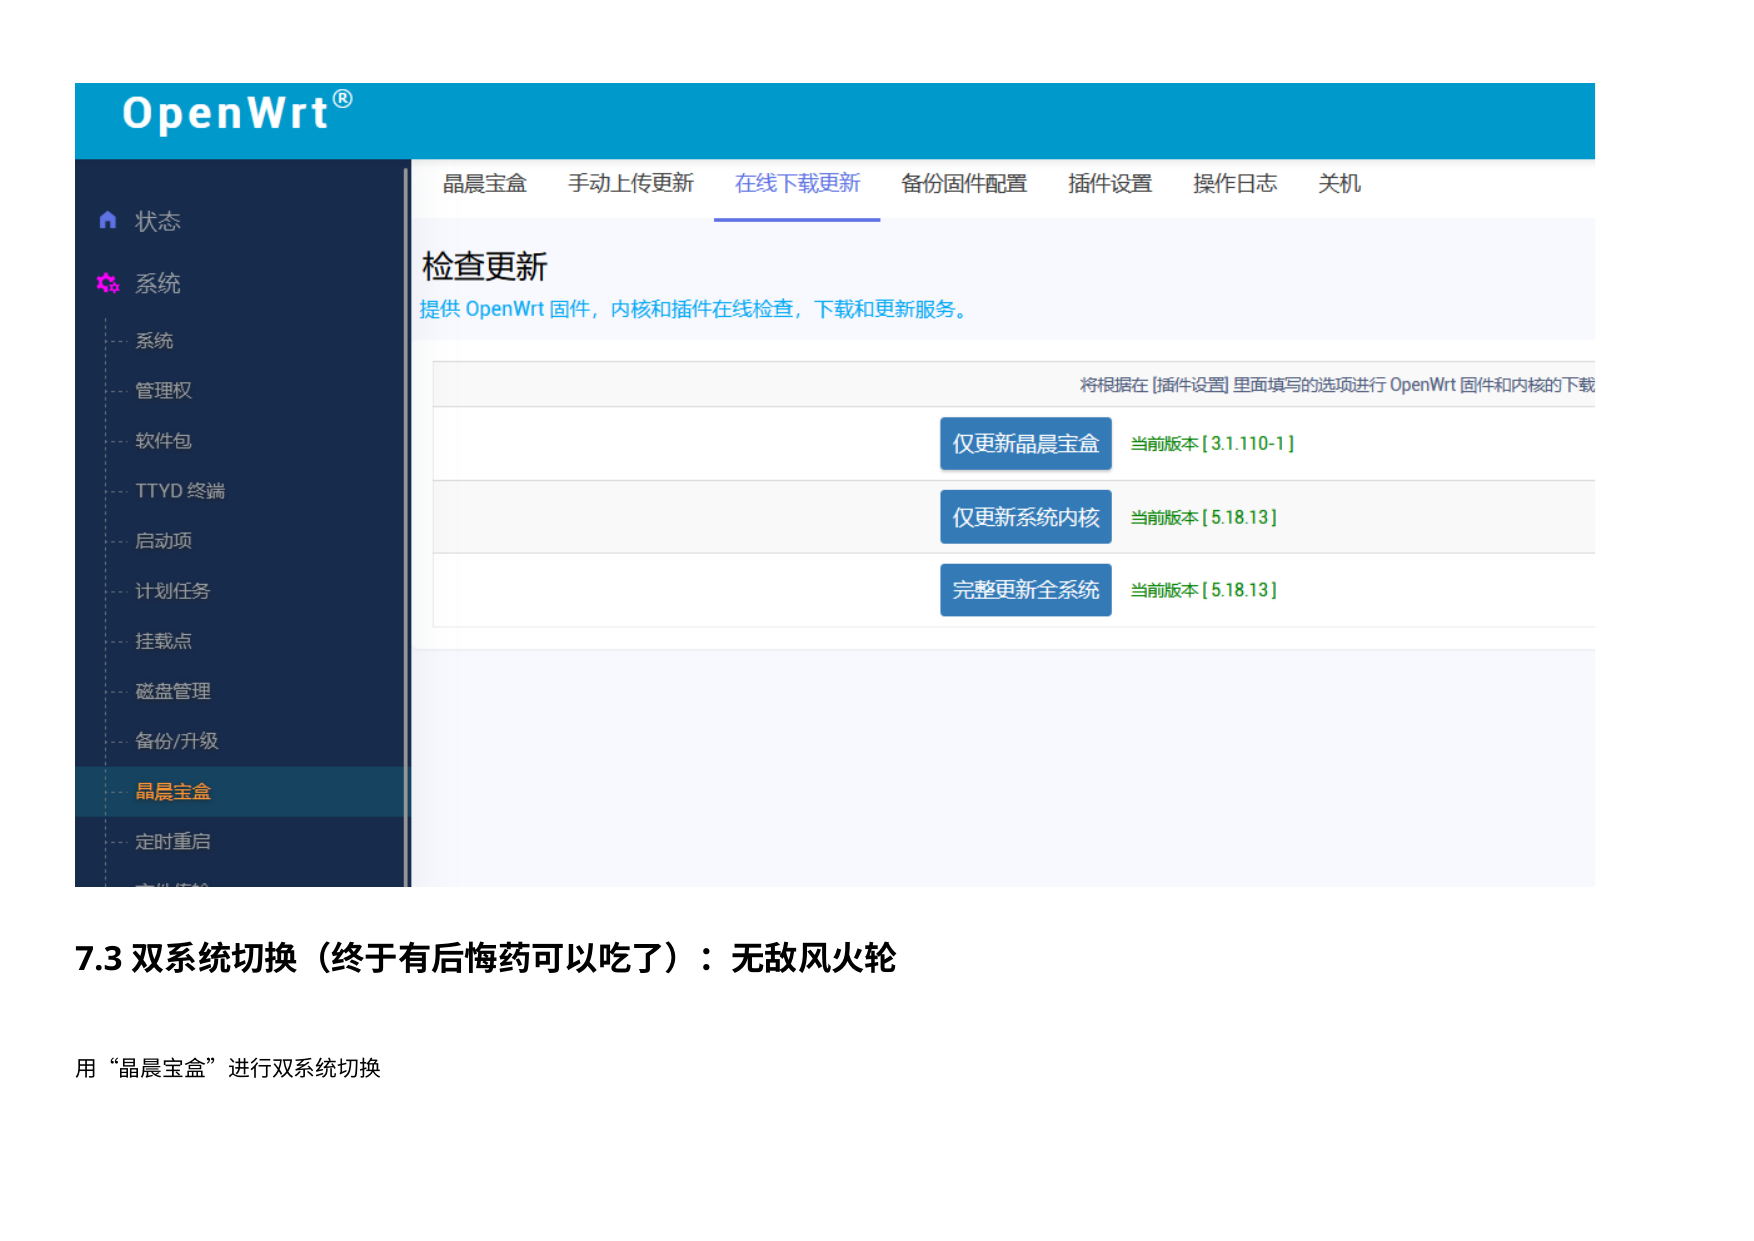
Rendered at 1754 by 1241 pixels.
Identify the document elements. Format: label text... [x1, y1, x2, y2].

picture [124, 97, 151, 128]
picture [348, 92, 352, 106]
picture [312, 98, 327, 128]
picture [219, 105, 240, 128]
subtitle 7.3 双系统切换（终于有后悔药可以吃了）：无敌风火轮 [75, 923, 1679, 988]
picture [75, 160, 1596, 887]
picture [293, 105, 306, 128]
picture [333, 90, 348, 107]
picture [189, 105, 211, 128]
picture [160, 105, 182, 136]
text 用“晶晨宝盒”进行双系统切换 [75, 1051, 1679, 1083]
picture [248, 97, 286, 128]
